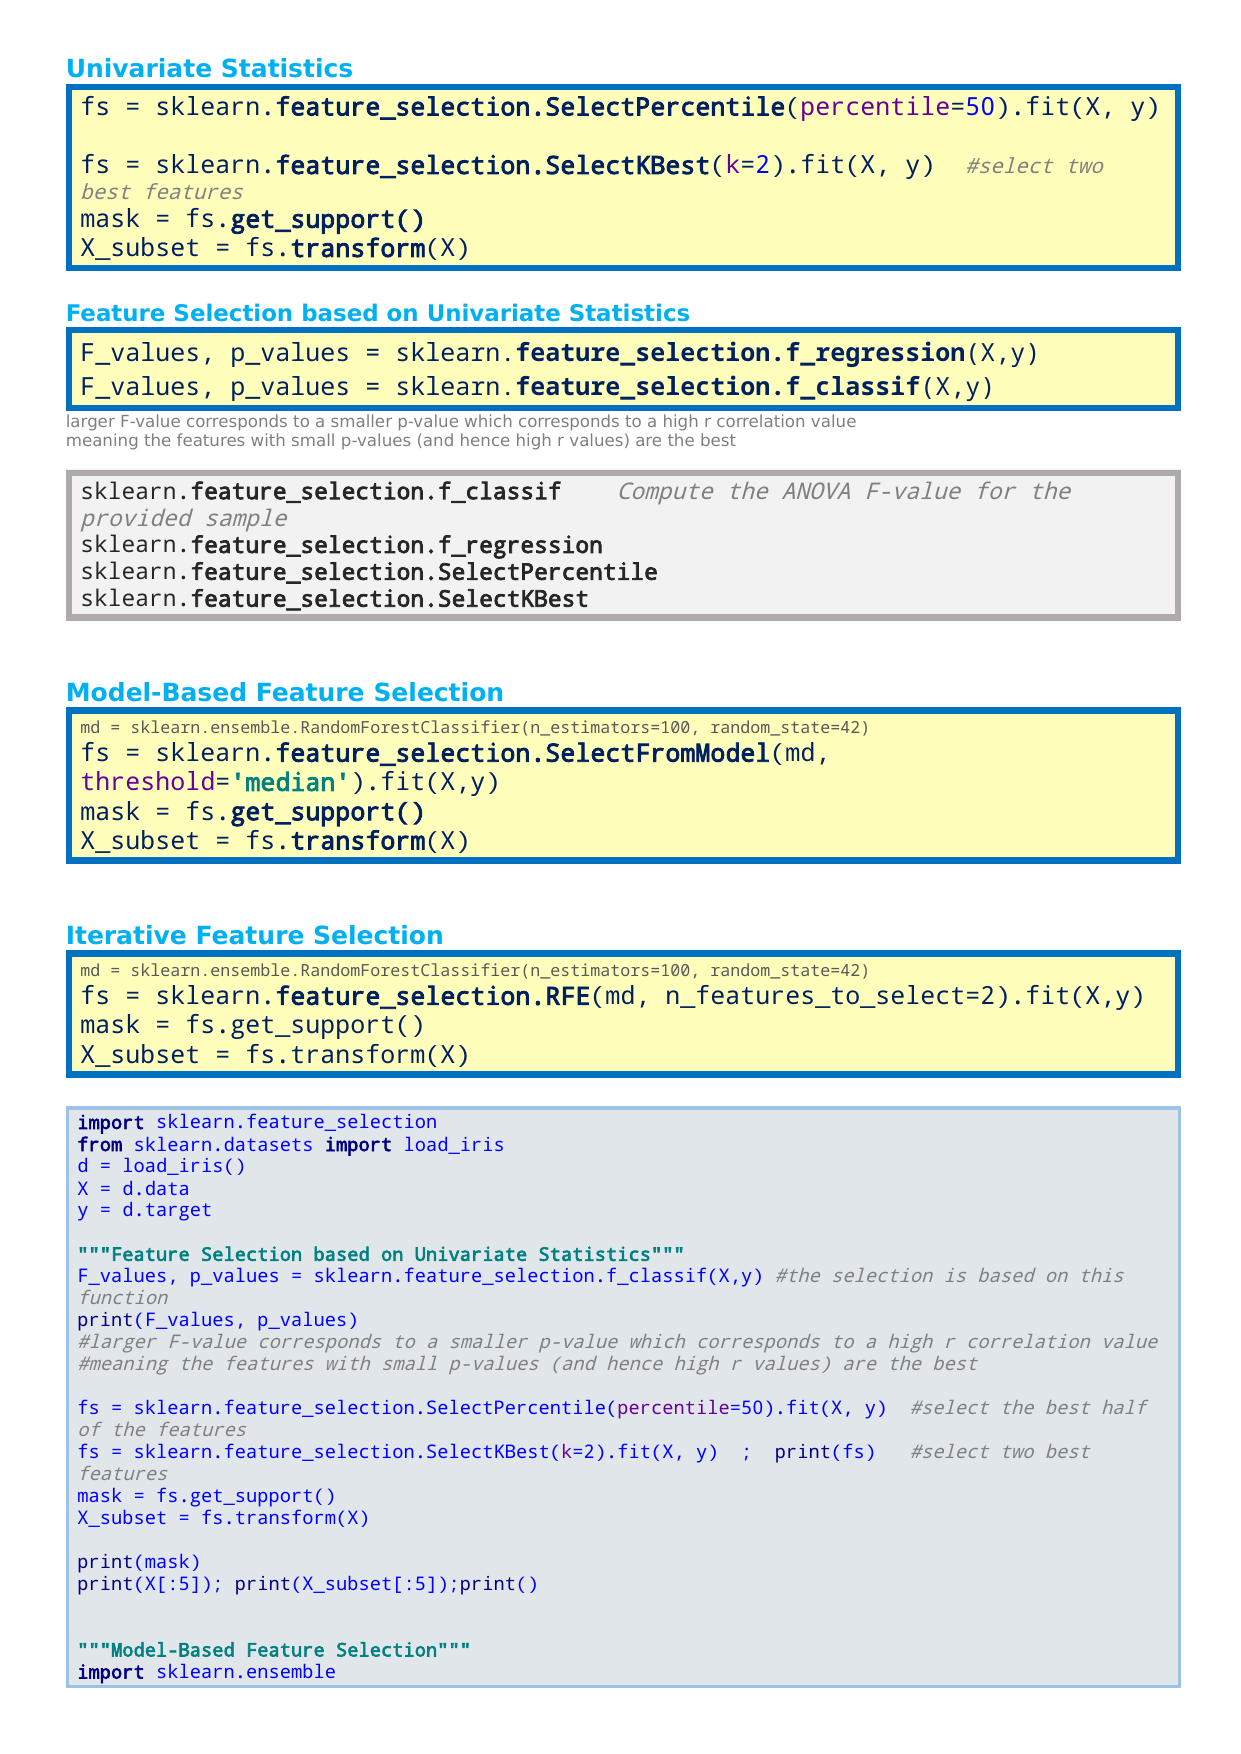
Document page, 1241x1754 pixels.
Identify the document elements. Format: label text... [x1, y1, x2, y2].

text F_values, p_values = sklearn.feature_selection.f_regression(X,y) [72, 333, 1175, 361]
text fs = sklearn.feature_selection.SelectPercentile(percentile=50).fit(X, y) fs = sklearn.feature_selection.SelectKBest(k=2).fit(X, y) #select two best features mask = fs.get_support() X_subset = fs.transform(X) [72, 90, 1175, 265]
title Model-Based Feature Selection [66, 678, 1181, 707]
text larger F-value corresponds to a smaller p-value which corresponds to a high r correlation value meaning the features with small p-values (and hence high r values) are the best [66, 411, 1181, 469]
title Feature Selection based on Univariate Statistics [66, 300, 1181, 327]
text F_values, p_values = sklearn.feature_selection.f_classif(X,y) [72, 361, 1175, 405]
title Univariate Statistics [66, 55, 1181, 84]
text import sklearn.feature_selection from sklearn.datasets import load_iris d = load_iris() X = d.data y = d.target """Feature Selection based on Univariate Statistics""" F_values, p_values = sklearn.feature_selection.f_classif(X,y) #the selection is based on this function print(F_values, p_values) #larger F-value corresponds to a smaller p-value which corresponds to a high r correlation value #meaning the features with small p-values (and hence high r values) are the best fs = sklearn.feature_selection.SelectPercentile(percentile=50).fit(X, y) #select the best half of the features fs = sklearn.feature_selection.SelectKBest(k=2).fit(X, y) ; print(fs) #select two best features mask = fs.get_support() X_subset = fs.transform(X) print(mask) print(X[:5]); print(X_subset[:5]);print() """Model-Based Feature Selection""" import sklearn.ensemble [69, 1110, 1178, 1685]
text md = sklearn.ensemble.RandomForestClassifier(n_estimators=100, random_state=42) fs = sklearn.feature_selection.SelectFromModel(md, threshold='median').fit(X,y) mask = fs.get_support() X_subset = fs.transform(X) [72, 714, 1175, 857]
text sklearn.feature_selection.f_classif Compute the ANOVA F-value for the provided sample sklearn.feature_selection.f_regression sklearn.feature_selection.SelectPercentile sklearn.feature_selection.SelectKBest [72, 476, 1175, 614]
text Iterative Feature Selection [66, 921, 1181, 950]
text md = sklearn.ensemble.RandomForestClassifier(n_estimators=100, random_state=42) fs = sklearn.feature_selection.RFE(md, n_features_to_select=2).fit(X,y) mask = fs.get_support() X_subset = fs.transform(X) [72, 957, 1175, 1071]
